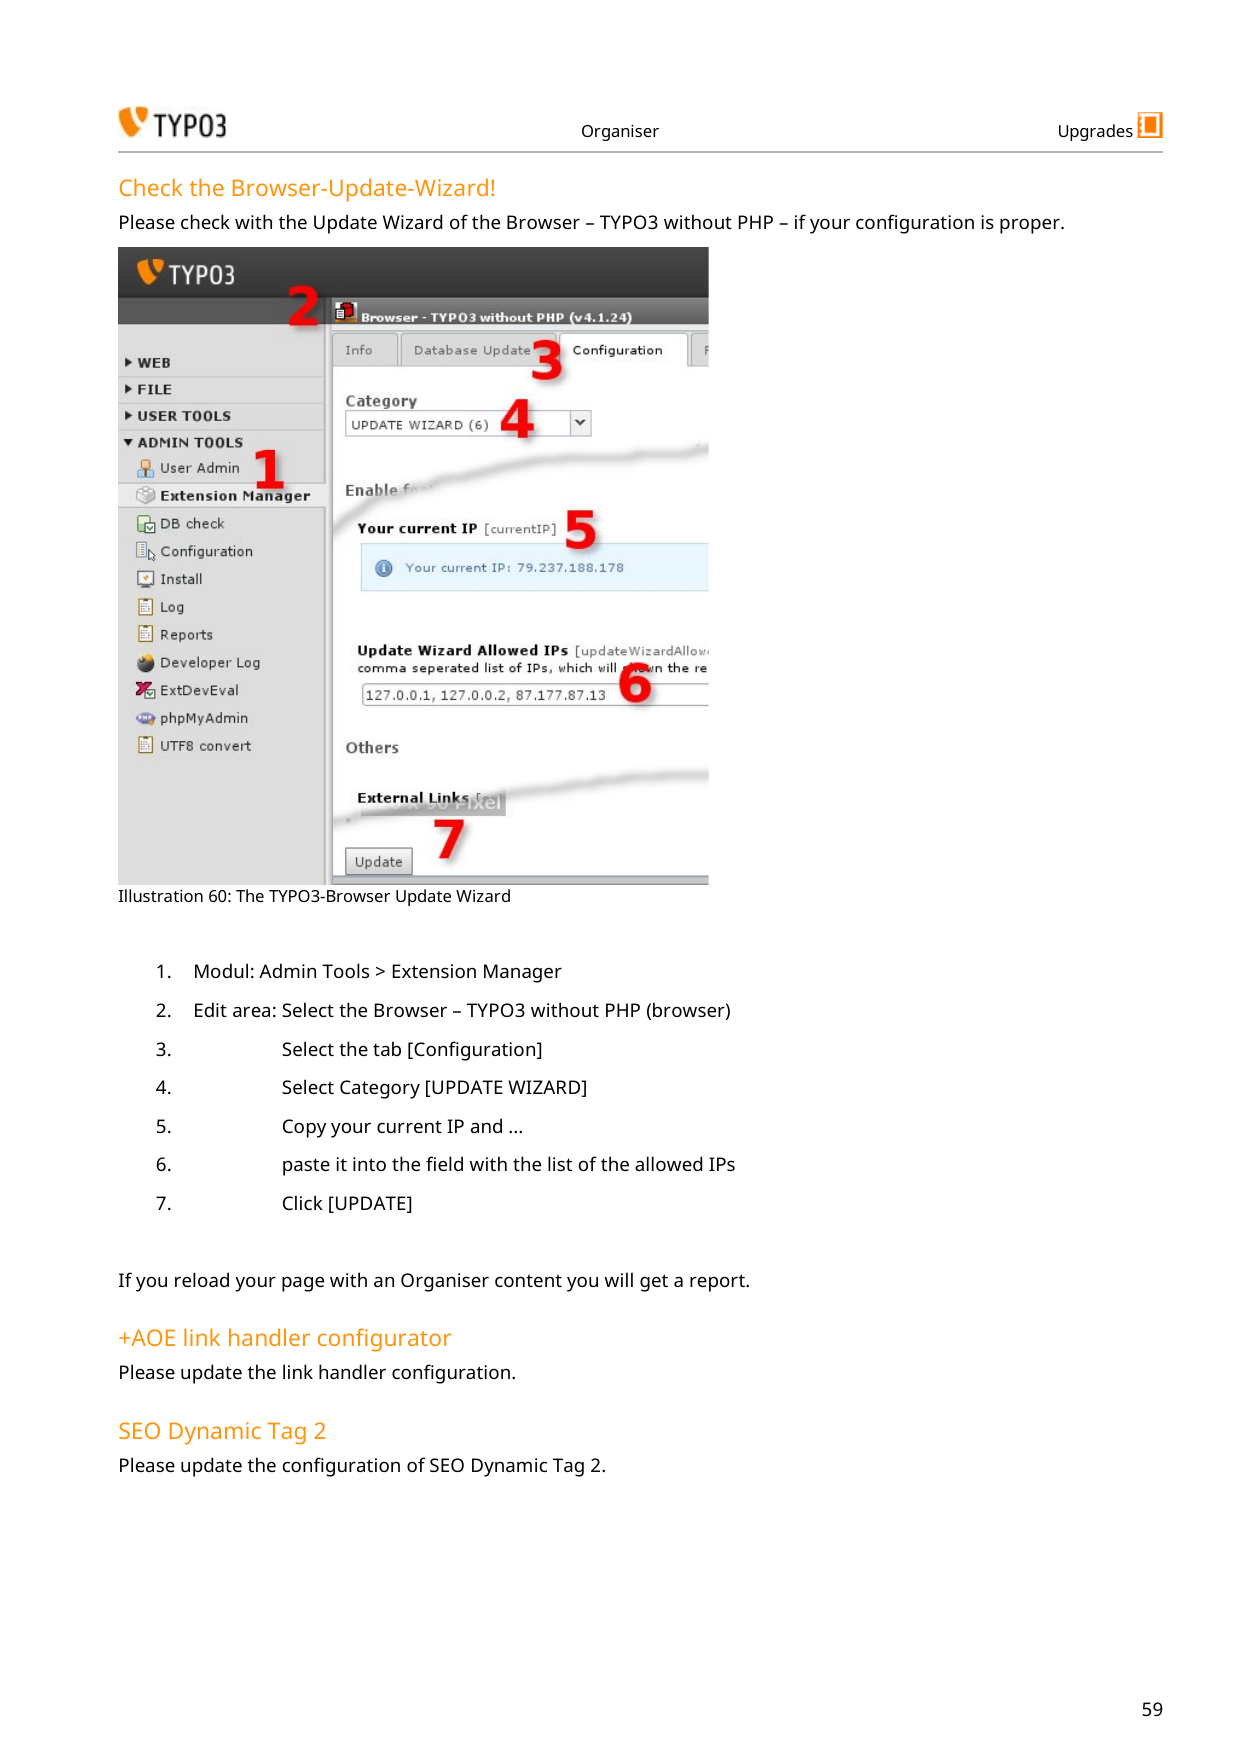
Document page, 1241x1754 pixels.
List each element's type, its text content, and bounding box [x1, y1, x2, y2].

picture [118, 106, 227, 138]
subtitle Check the Browser-Update-Wizard! [118, 172, 1163, 203]
subtitle +AOE link handler configurator [118, 1322, 1163, 1353]
text Please update the configuration of SEO Dynamic Tag 2. [118, 1452, 1163, 1478]
subtitle SEO Dynamic Tag 2 [118, 1415, 1163, 1446]
list Click [UPDATE] [156, 1190, 1163, 1216]
list Edit area: Select the Browser – TYPO3 without PHP (browser) [156, 997, 1163, 1023]
list Modul: Admin Tools > Extension Manager [156, 958, 1163, 984]
text Illustration 60: The TYPO3-Browser Update Wizard [118, 885, 709, 907]
list Select the tab [Configuration] [156, 1036, 1163, 1062]
list Select Category [UPDATE WIZARD] [156, 1074, 1163, 1100]
picture [1137, 112, 1163, 138]
text If you reload your page with an Organiser content you will get a report. [118, 1267, 1163, 1293]
list paste it into the field with the list of the allowed IPs [156, 1151, 1163, 1177]
list Copy your current IP and ... [156, 1113, 1163, 1139]
text Please check with the Update Wizard of the Browser – TYPO3 without PHP – if your configuration is proper. [118, 209, 1163, 235]
picture [118, 247, 709, 885]
text Please update the link handler configuration. [118, 1359, 1163, 1385]
